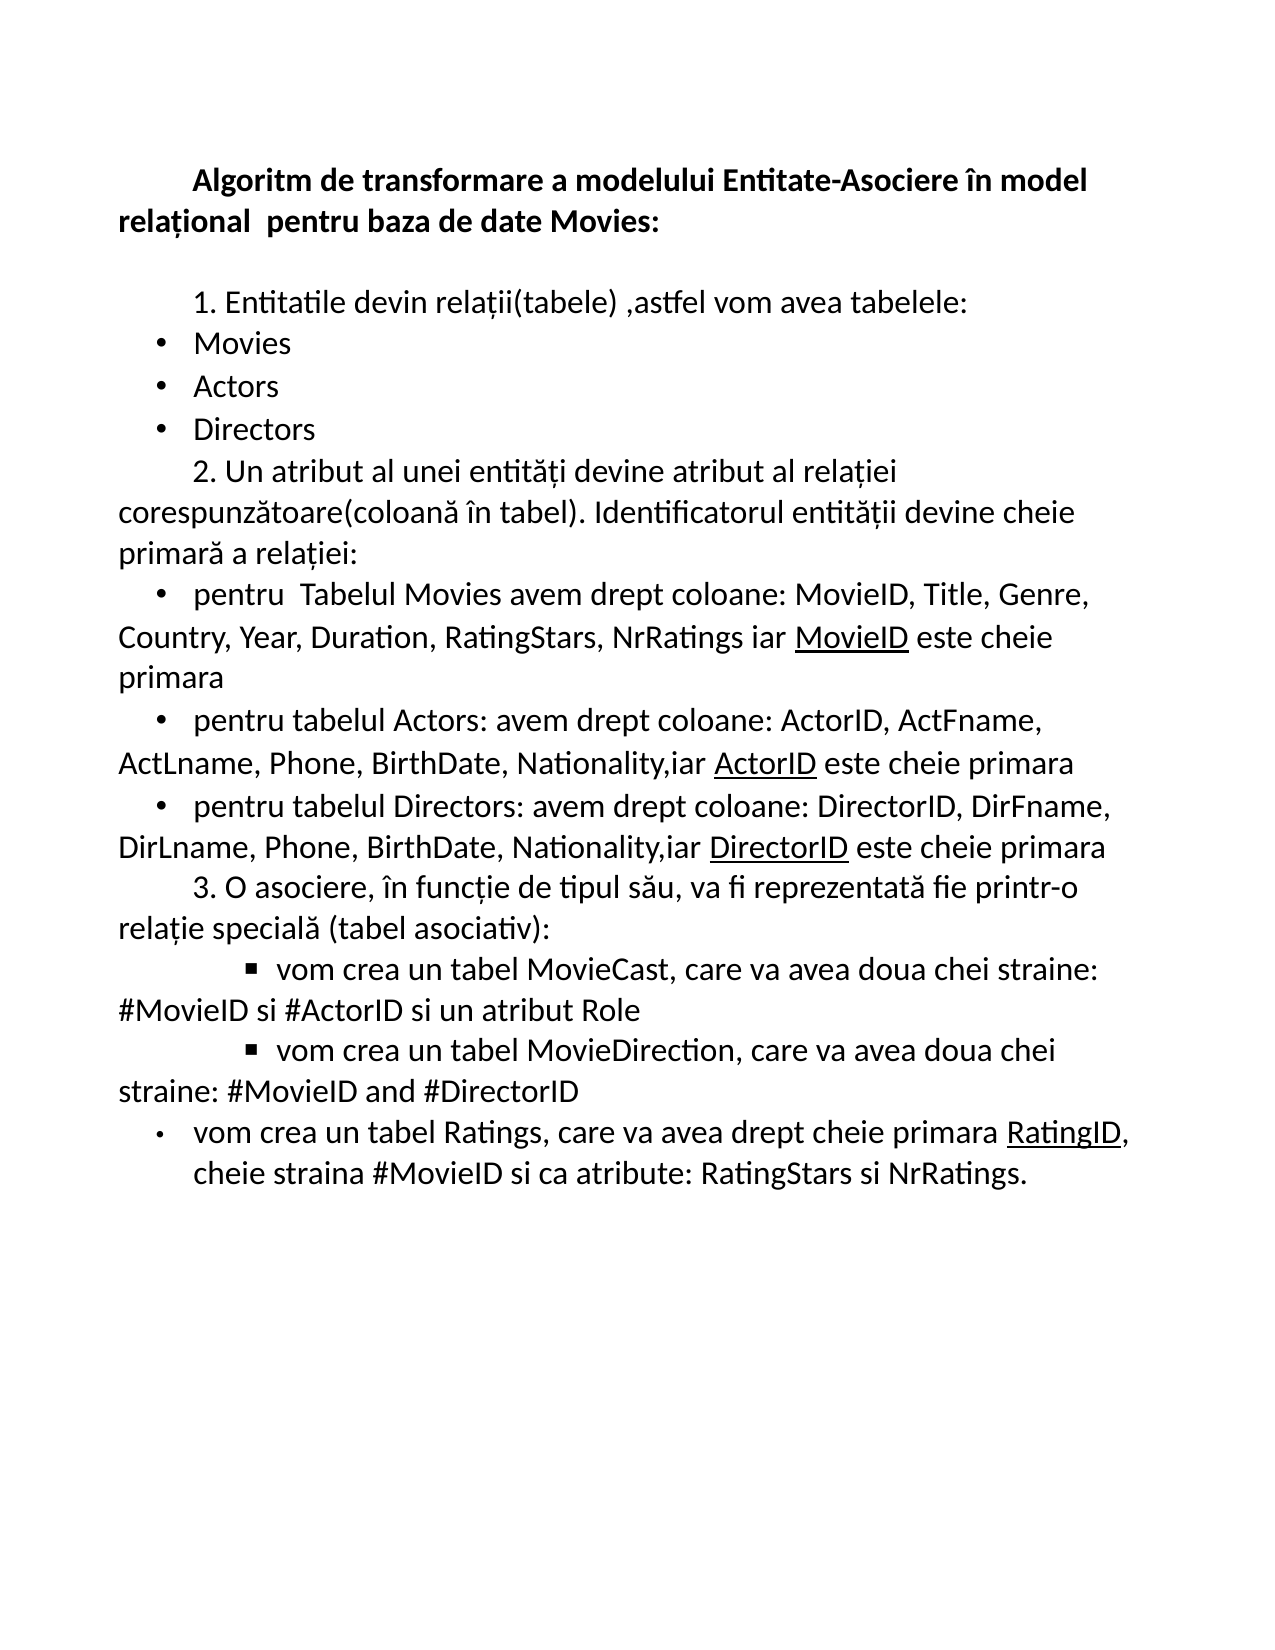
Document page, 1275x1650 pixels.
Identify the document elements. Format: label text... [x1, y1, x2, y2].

text 1. Entitatile devin relații(tabele) ,astfel vom avea tabelele: [118, 281, 1157, 322]
text Algoritm de transformare a modelului Entitate-Asociere în model relațional pentru baza de date Movies: [118, 159, 1157, 240]
text Country, Year, Duration, RatingStars, NrRatings iar MovieID este cheie primara [118, 616, 1157, 697]
text #MovieID si #ActorID si un atribut Role [118, 989, 1157, 1029]
list pentru tabelul Directors: avem drept coloane: DirectorID, DirFname, [156, 785, 1157, 826]
list Movies [156, 322, 1157, 362]
list vom crea un tabel MovieCast, care va avea doua chei straine: [238, 948, 1157, 989]
text 3. O asociere, în funcție de tipul său, va fi reprezentată fie printr-o relație specială (tabel asociativ): [118, 867, 1157, 948]
list pentru Tabelul Movies avem drept coloane: MovieID, Title, Genre, [156, 573, 1157, 613]
text DirLname, Phone, BirthDate, Nationality,iar DirectorID este cheie primara [118, 826, 1157, 867]
text straine: #MovieID and #DirectorID [118, 1070, 1157, 1111]
list vom crea un tabel MovieDirection, care va avea doua chei [238, 1029, 1157, 1070]
text ActLname, Phone, BirthDate, Nationality,iar ActorID este cheie primara [118, 742, 1157, 783]
list vom crea un tabel Ratings, care va avea drept cheie primara RatingID, cheie straina #MovieID si ca atribute: RatingStars si NrRatings. [156, 1111, 1157, 1192]
text 2. Un atribut al unei entități devine atribut al relației corespunzătoare(coloană în tabel). Identificatorul entității devine cheie primară a relației: [118, 451, 1157, 573]
list Actors [156, 365, 1157, 405]
list pentru tabelul Actors: avem drept coloane: ActorID, ActFname, [156, 699, 1157, 740]
list Directors [156, 408, 1157, 448]
